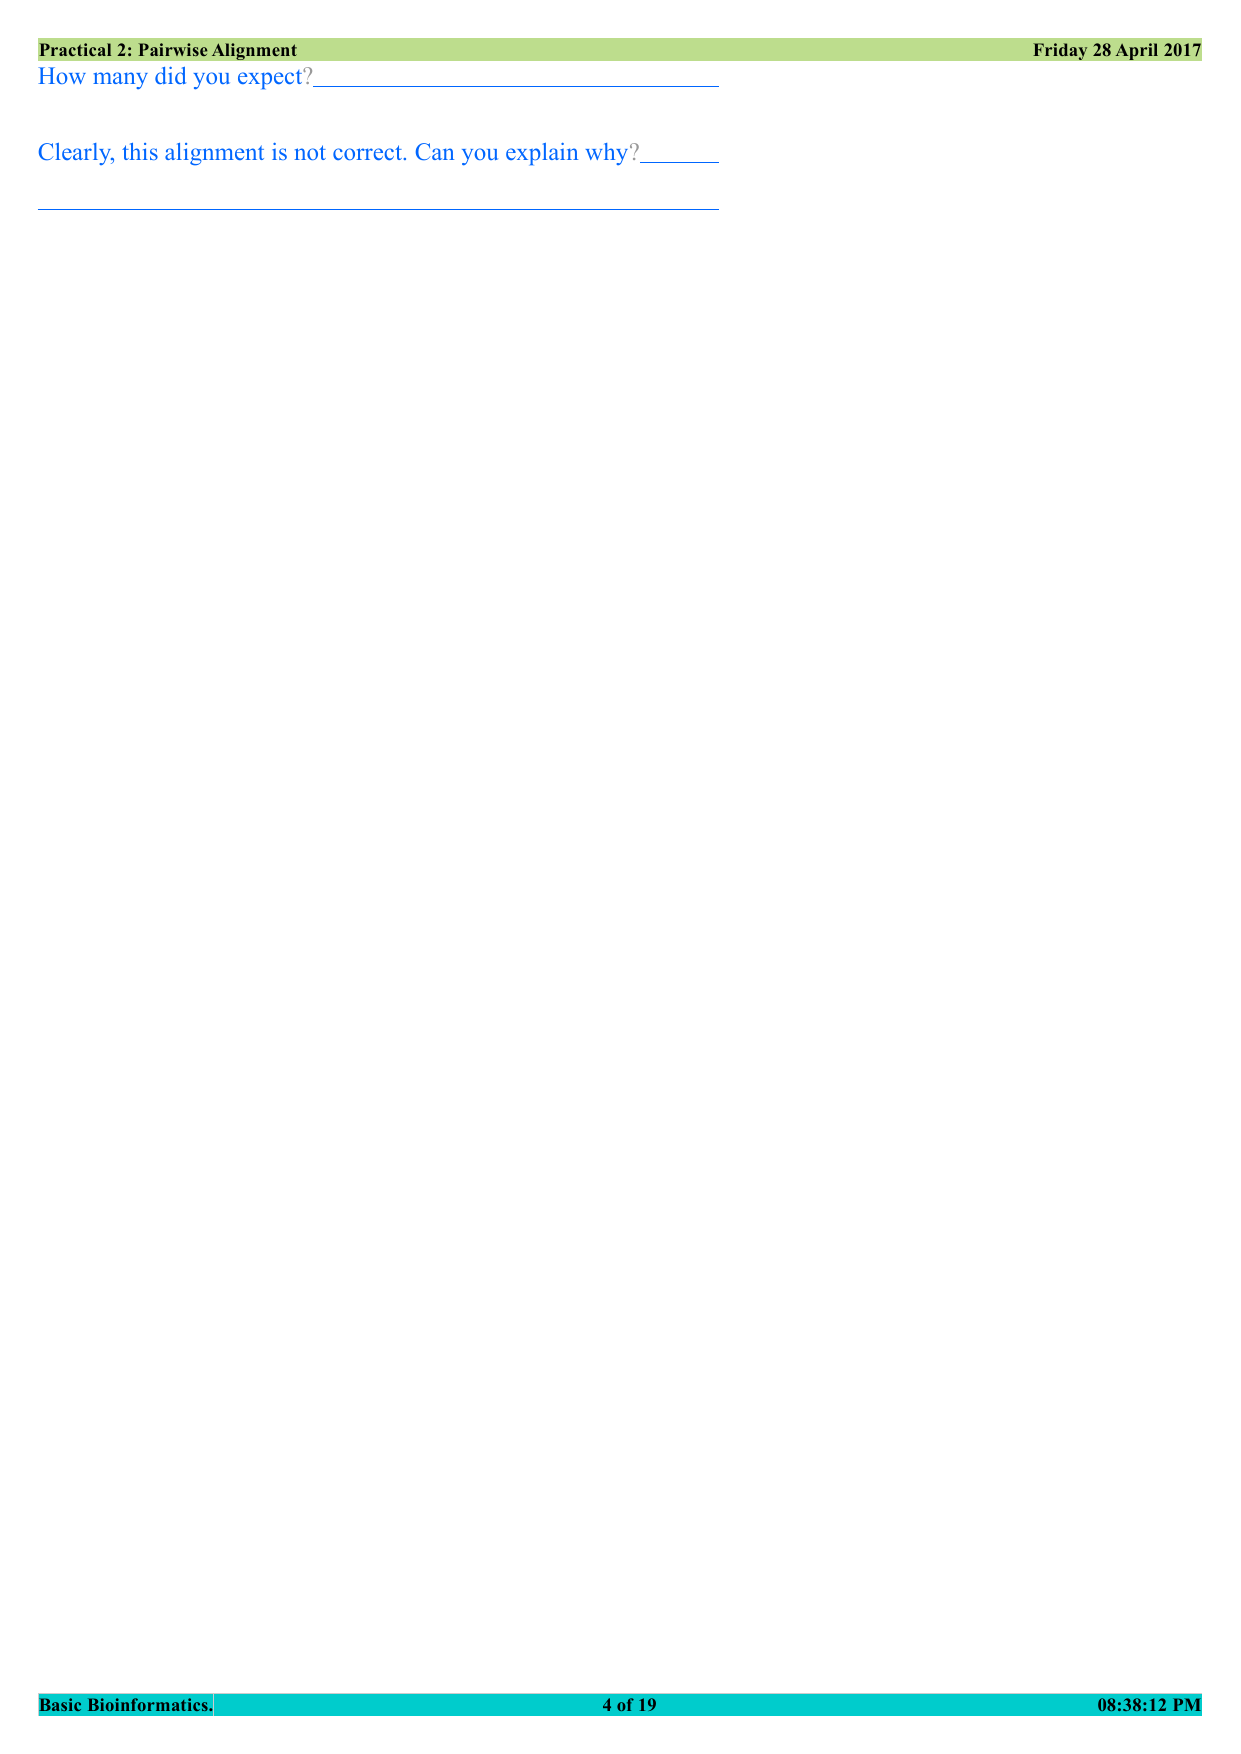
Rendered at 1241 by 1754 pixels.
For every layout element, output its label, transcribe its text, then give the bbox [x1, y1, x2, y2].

text How many did you expect? [38, 61, 1202, 89]
text Clearly, this alignment is not correct. Can you explain why? [38, 137, 1202, 166]
